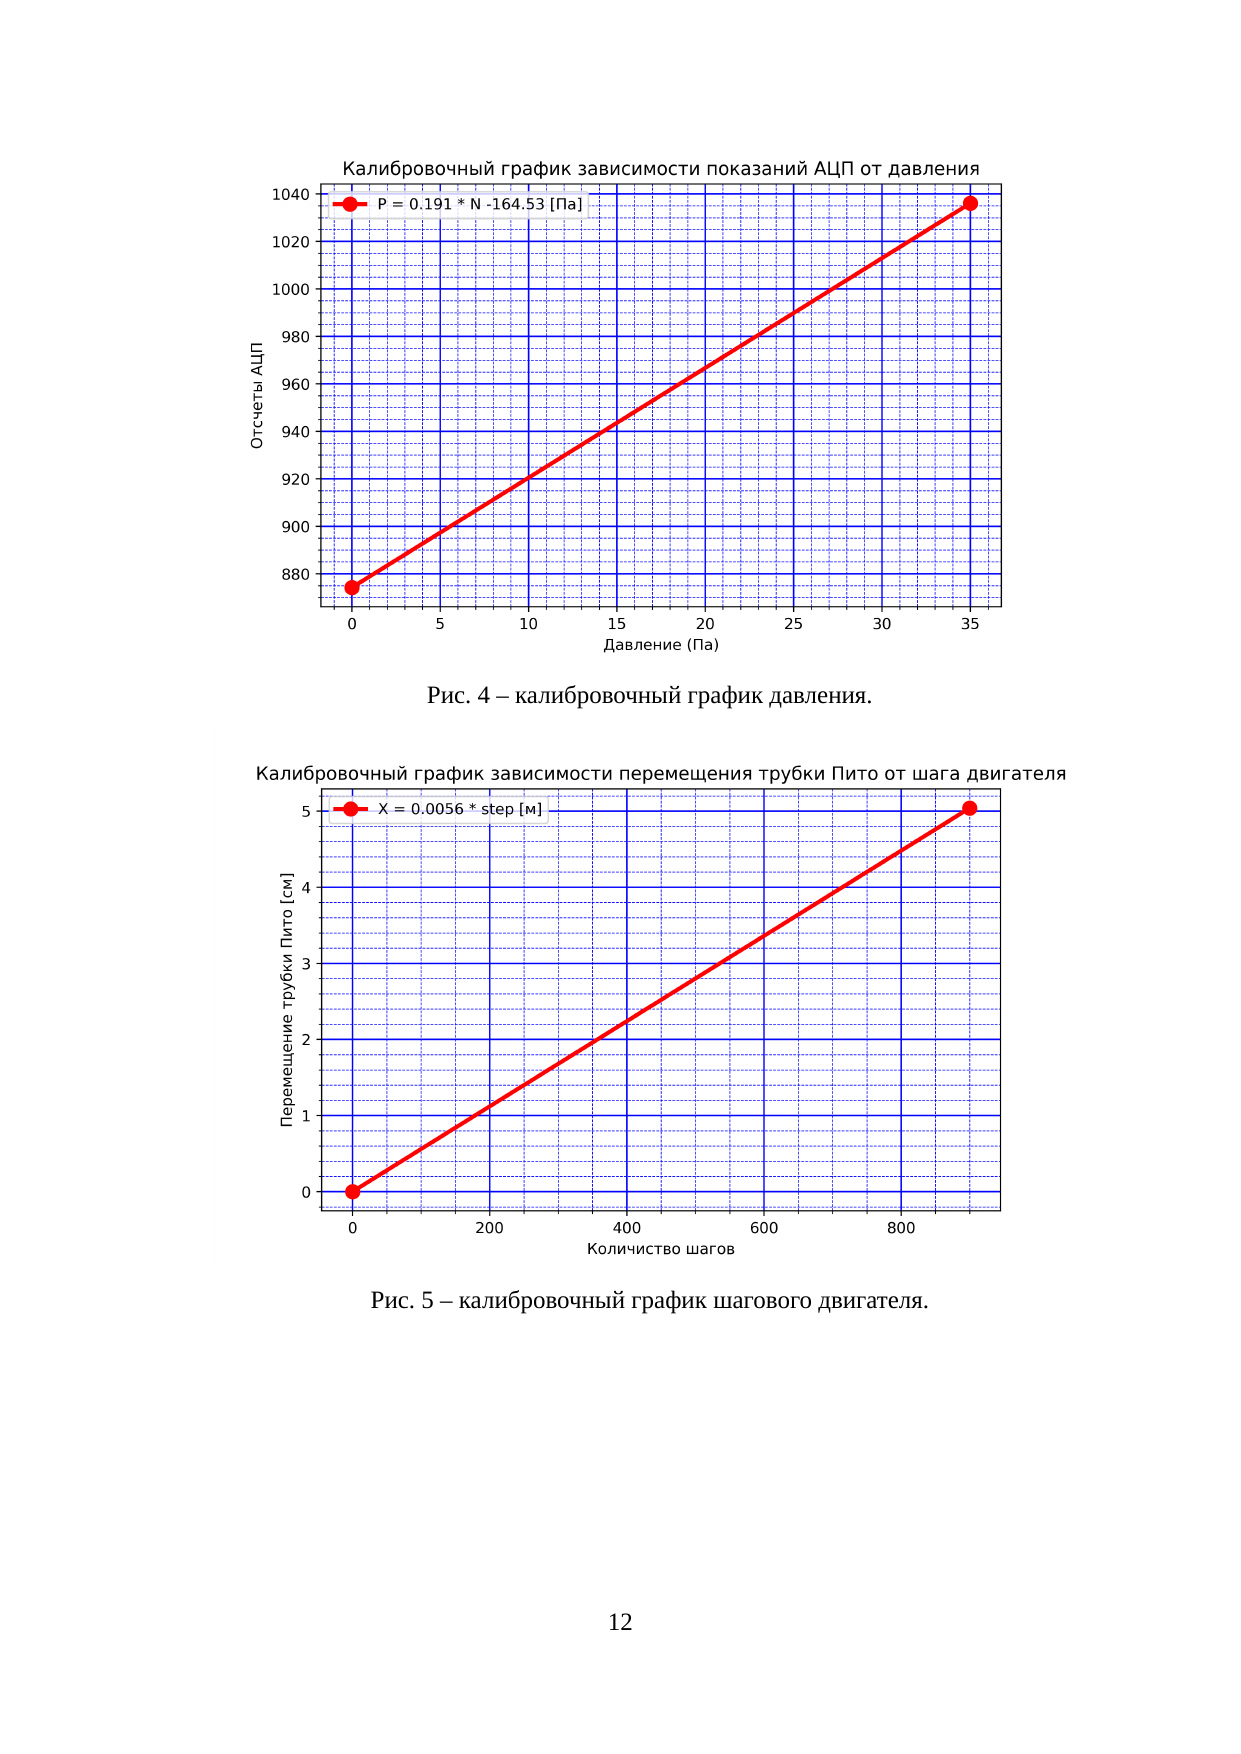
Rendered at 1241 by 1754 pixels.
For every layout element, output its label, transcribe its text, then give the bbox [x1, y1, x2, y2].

picture [211, 118, 1089, 667]
picture [212, 723, 1088, 1271]
text Рис. 5 – калибровочный график шагового двигателя. [118, 1285, 1122, 1314]
text Рис. 4 – калибровочный график давления. [118, 681, 1122, 709]
